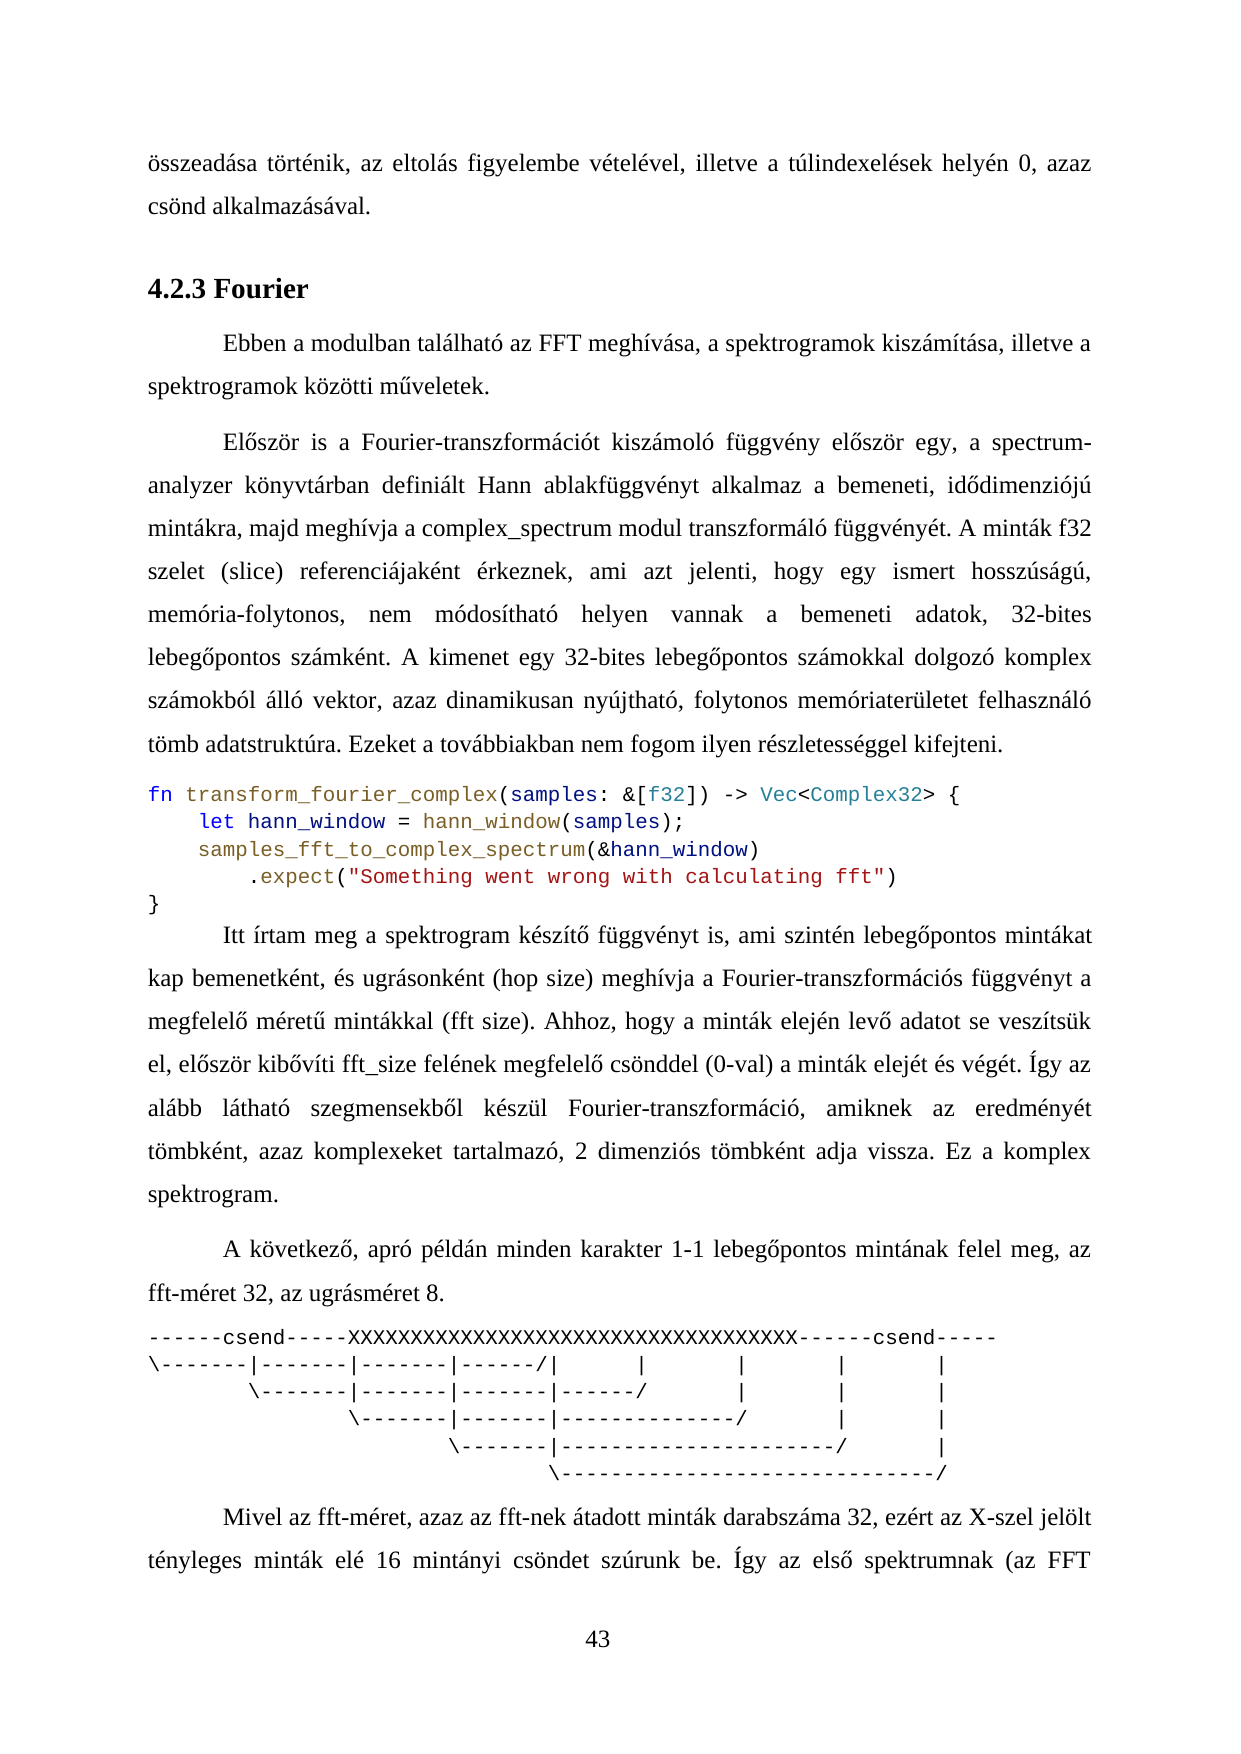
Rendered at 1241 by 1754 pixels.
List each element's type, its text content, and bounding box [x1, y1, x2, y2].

text fn transform_fourier_complex(samples: &[f32]) -> Vec<Complex32> { [148, 784, 1092, 808]
text \-------|-------|-------|------/| | | | | [148, 1354, 1092, 1378]
text Először is a Fourier-transzformációt kiszámoló függvény először egy, a spectrum-analyzer könyvtárban definiált Hann ablakfüggvényt alkalmaz a bemeneti, idődimenziójú mintákra, majd meghívja a complex_spectrum modul transzformáló függvényét. A minták f32 szelet (slice) referenciájaként érkeznek, ami azt jelenti, hogy egy ismert hosszúságú, memória-folytonos, nem módosítható helyen vannak a bemeneti adatok, 32-bites lebegőpontos számként. A kimenet egy 32-bites lebegőpontos számokkal dolgozó komplex számokból álló vektor, azaz dinamikusan nyújtható, folytonos memóriaterületet felhasználó tömb adatstruktúra. Ezeket a továbbiakban nem fogom ilyen részletességgel kifejteni. [148, 427, 1092, 757]
text \------------------------------/ [148, 1463, 1092, 1486]
subtitle Fourier [148, 271, 1092, 305]
text A következő, apró példán minden karakter 1-1 lebegőpontos mintának felel meg, az fft-méret 32, az ugrásméret 8. [148, 1234, 1092, 1306]
text \-------|----------------------/ | [148, 1436, 1092, 1459]
text Mivel az fft-méret, azaz az fft-nek átadott minták darabszáma 32, ezért az X-szel jelölt tényleges minták elé 16 mintányi csöndet szúrunk be. Így az első spektrumnak (az FFT [148, 1502, 1092, 1574]
text ------csend-----XXXXXXXXXXXXXXXXXXXXXXXXXXXXXXXXXXXX------csend----- [148, 1327, 1092, 1351]
text Itt írtam meg a spektrogram készítő függvényt is, ami szintén lebegőpontos mintákat kap bemenetként, és ugrásonként (hop size) meghívja a Fourier-transzformációs függvényt a megfelelő méretű mintákkal (fft size). Ahhoz, hogy a minták elején levő adatot se veszítsük el, először kibővíti fft_size felének megfelelő csönddel (0-val) a minták elejét és végét. Így az alább látható szegmensekből készül Fourier-transzformáció, amiknek az eredményét tömbként, azaz komplexeket tartalmazó, 2 dimenziós tömbként adja vissza. Ez a komplex spektrogram. [148, 920, 1092, 1208]
text } [148, 893, 1092, 917]
text .expect("Something went wrong with calculating fft") [148, 866, 1092, 889]
text samples_fft_to_complex_spectrum(&hann_window) [148, 839, 1092, 862]
text \-------|-------|-------|------/ | | | [148, 1381, 1092, 1405]
text összeadása történik, az eltolás figyelembe vételével, illetve a túlindexelések helyén 0, azaz csönd alkalmazásával. [148, 148, 1092, 219]
text \-------|-------|--------------/ | | [148, 1408, 1092, 1432]
text let hann_window = hann_window(samples); [148, 811, 1092, 835]
text Ebben a modulban található az FFT meghívása, a spektrogramok kiszámítása, illetve a spektrogramok közötti műveletek. [148, 328, 1092, 400]
